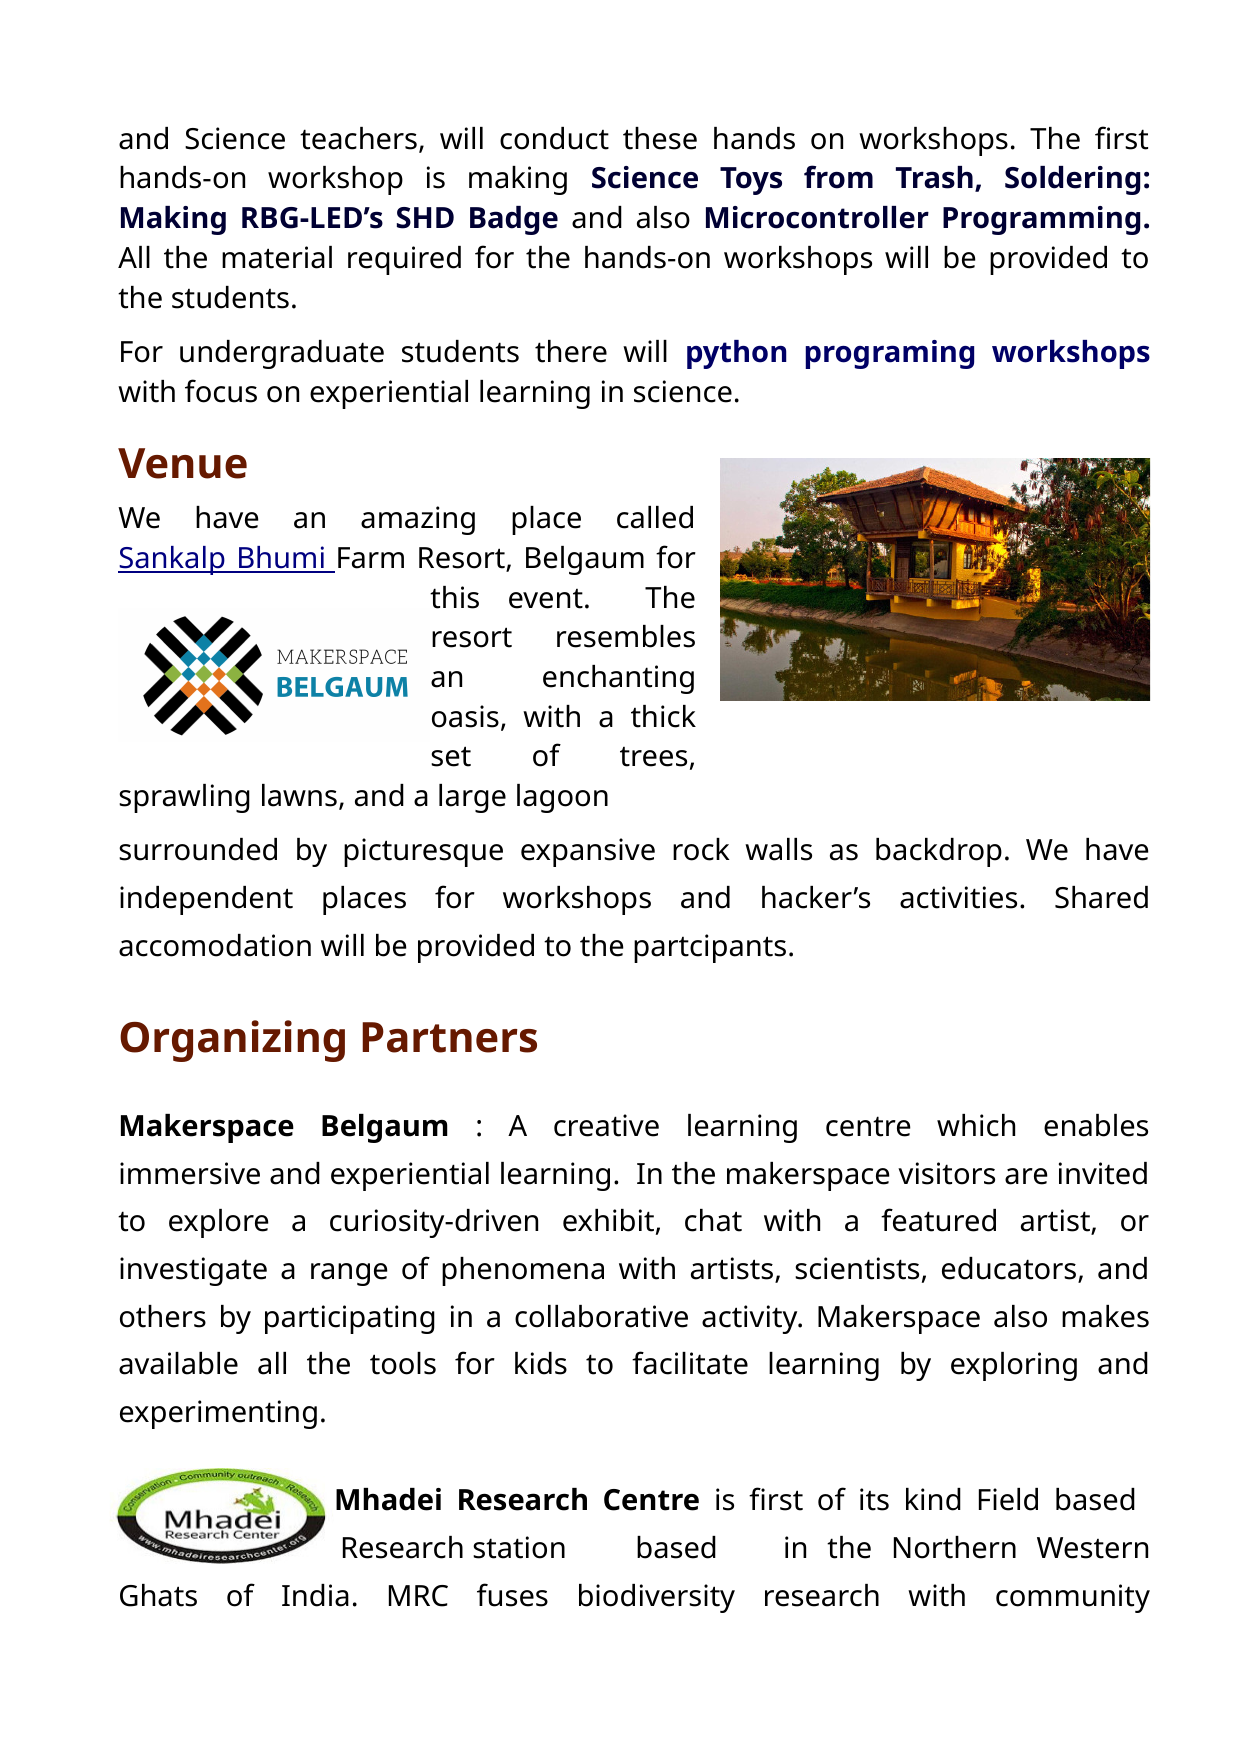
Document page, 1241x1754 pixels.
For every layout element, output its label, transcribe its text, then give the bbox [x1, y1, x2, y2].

text and Science teachers, will conduct these hands on workshops. The first hands-on workshop is making Science Toys from Trash, Soldering: Making RBG-LED’s SHD Badge and also Microcontroller Programming. All the material required for the hands-on workshops will be provided to the students. [118, 118, 1151, 317]
text For undergraduate students there will python programing workshops with focus on experiential learning in science. [118, 331, 1151, 411]
subtitle Organizing Partners [118, 1008, 1110, 1065]
subtitle Venue [118, 450, 1110, 485]
picture [720, 458, 1150, 701]
text We have an amazing place called Sankalp Bhumi Farm Resort, Belgaum for this event. The resort resembles an enchanting oasis, with a thick set of trees, sprawling lawns, and a large lagoon [118, 498, 696, 815]
text Mhadei Research Centre is first of its kind Field based Research station based in the Northern Western Ghats of India. MRC fuses biodiversity research with community [118, 1479, 1151, 1614]
picture [118, 608, 430, 742]
text Makerspace Belgaum : A creative learning centre which enables immersive and experiential learning. In the makerspace visitors are invited to explore a curiosity-driven exhibit, chat with a featured artist, or investigate a range of phenomena with artists, scientists, educators, and others by participating in a collaborative activity. Makerspace also makes available all the tools for kids to facilitate learning by exploring and experimenting. [118, 1106, 1151, 1431]
text surrounded by picturesque expansive rock walls as backdrop. We have independent places for workshops and hacker’s activities. Shared accomodation will be provided to the partcipants. [118, 830, 1151, 964]
picture [109, 1468, 334, 1564]
